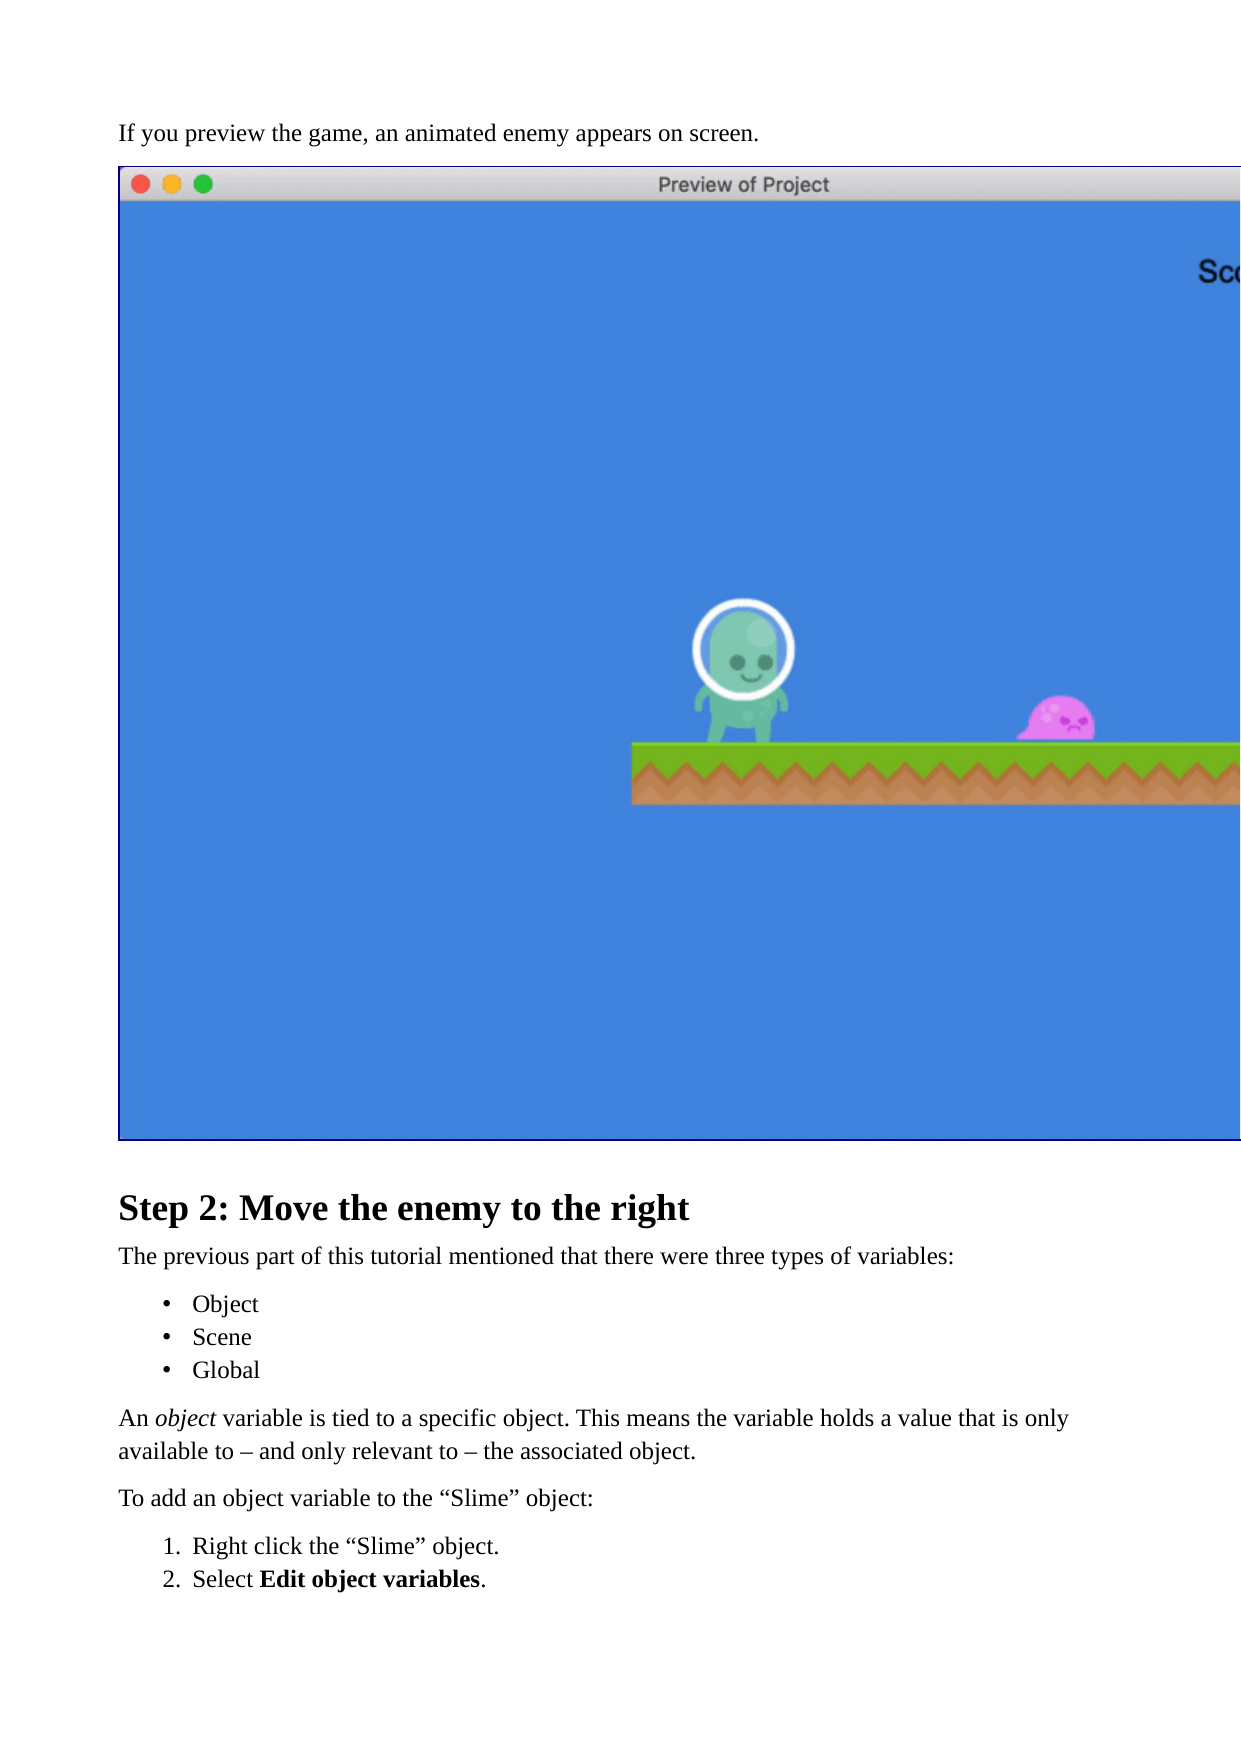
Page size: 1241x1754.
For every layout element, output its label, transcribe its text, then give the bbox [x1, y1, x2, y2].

list Scene [162, 1322, 1122, 1351]
text An object variable is tied to a specific object. This means the variable holds a value that is only available to – and only relevant to – the associated object. [118, 1403, 1122, 1464]
list Global [162, 1355, 1122, 1384]
subtitle Step 2: Move the enemy to the right [118, 1186, 1122, 1229]
picture [120, 167, 1241, 1139]
text The previous part of this tutorial mentioned that there were three types of variables: [118, 1241, 1122, 1270]
list Select Edit object variables. [162, 1564, 1122, 1593]
list Right click the “Slime” object. [162, 1531, 1122, 1560]
list Object [162, 1289, 1122, 1318]
text To add an object variable to the “Slime” object: [118, 1483, 1122, 1512]
text If you preview the game, an animated enemy appears on screen. [118, 118, 1122, 147]
